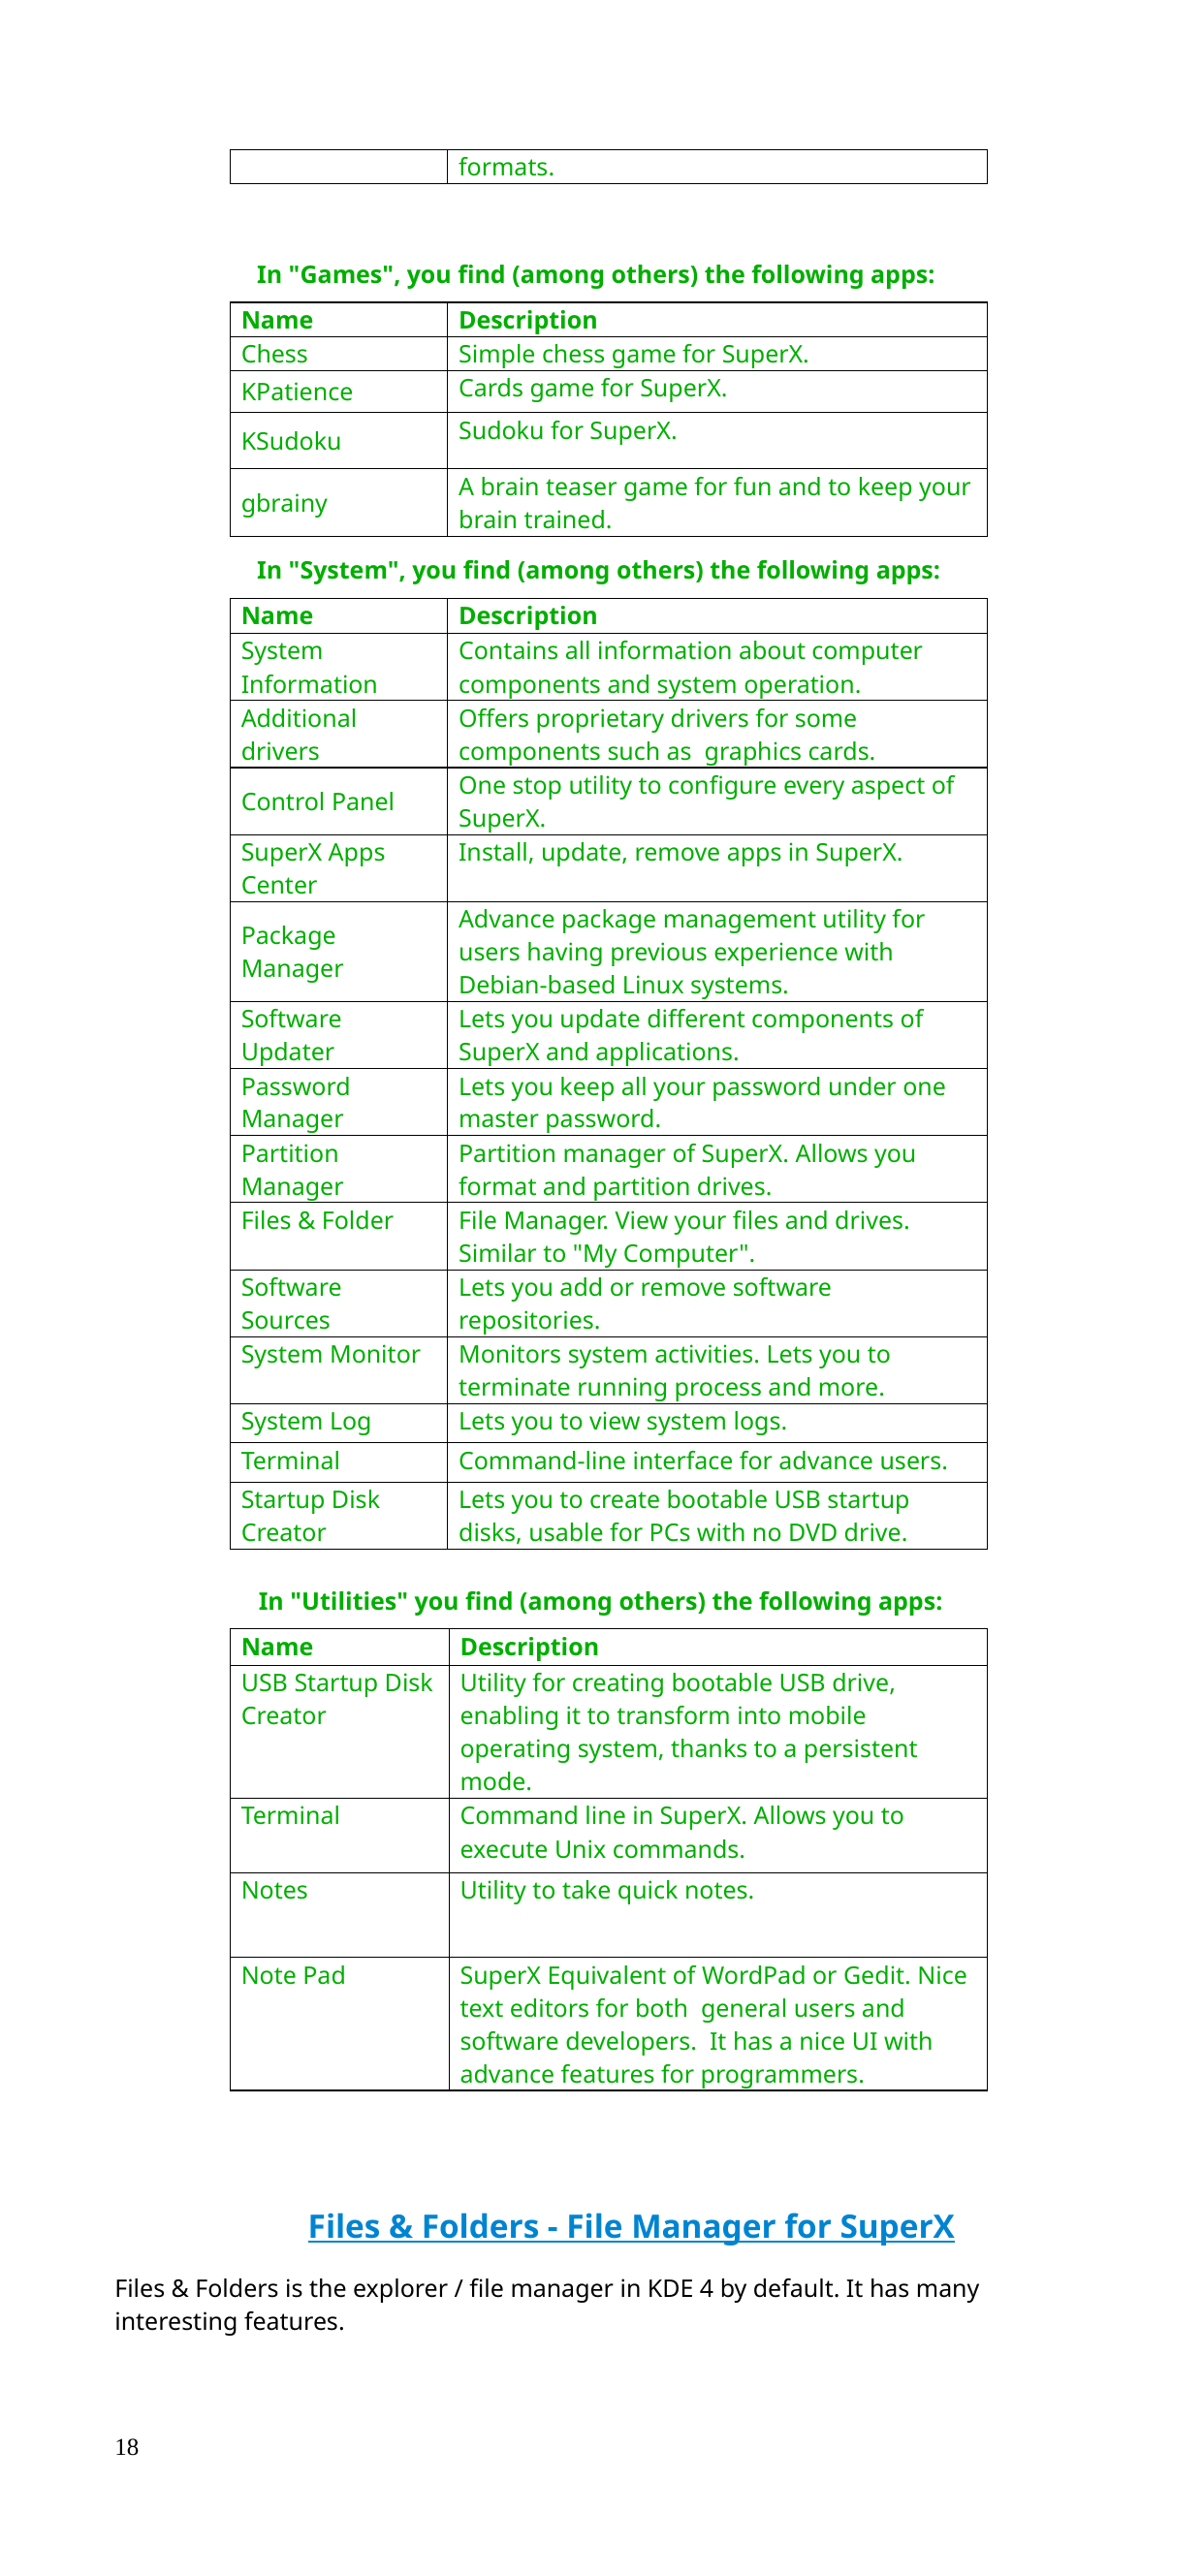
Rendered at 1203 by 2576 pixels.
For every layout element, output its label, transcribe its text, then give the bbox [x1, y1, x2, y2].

table_cell Utility for creating bootable USB drive, enabling it to transform into mobile operating system, thanks to a persistent mode. [450, 1666, 987, 1798]
table_cell SuperX Apps Center [231, 835, 447, 901]
table_cell Partition manager of SuperX. Allows you format and partition drives. [448, 1136, 987, 1202]
table_cell KSudoku [231, 413, 447, 468]
table_cell Contains all information about computer components and system operation. [448, 634, 987, 700]
text In "System", you find (among others) the following apps: [257, 553, 1088, 586]
table_header Name [231, 303, 447, 336]
subtitle Files & Folders - File Manager for SuperX [175, 2204, 1088, 2247]
table_header Description [450, 1629, 987, 1665]
table_cell Chess [231, 337, 447, 370]
table_cell System Log [231, 1404, 447, 1442]
table_cell Control Panel [231, 769, 447, 834]
table_cell Software Updater [231, 1002, 447, 1068]
table_cell Sudoku for SuperX. [448, 413, 987, 468]
table_cell Lets you keep all your password under one master password. [448, 1069, 987, 1135]
table_cell Password Manager [231, 1069, 447, 1135]
table_cell formats. [448, 150, 987, 183]
table_cell Utility to take quick notes. [450, 1873, 987, 1957]
table_cell Command line in SuperX. Allows you to execute Unix commands. [450, 1799, 987, 1872]
table_cell Command-line interface for advance users. [448, 1443, 987, 1482]
text Files & Folders is the explorer / file manager in KDE 4 by default. It has many interesting features. [114, 2271, 1088, 2337]
table_cell Lets you update different components of SuperX and applications. [448, 1002, 987, 1068]
table_header Name [231, 1629, 449, 1665]
table_cell System Monitor [231, 1337, 447, 1403]
table_cell Lets you to create bootable USB startup disks, usable for PCs with no DVD drive. [448, 1483, 987, 1549]
table_header Description [448, 599, 987, 633]
table_cell Monitors system activities. Lets you to terminate running process and more. [448, 1337, 987, 1403]
table_cell Partition Manager [231, 1136, 447, 1202]
table_cell Package Manager [231, 902, 447, 1001]
table_header Name [231, 599, 447, 633]
table_cell Install, update, remove apps in SuperX. [448, 835, 987, 901]
table_cell Notes [231, 1873, 449, 1957]
table_cell Offers proprietary drivers for some components such as graphics cards. [448, 701, 987, 767]
table_cell A brain teaser game for fun and to keep your brain trained. [448, 469, 987, 535]
table_cell File Manager. View your files and drives. Similar to "My Computer". [448, 1203, 987, 1269]
table_header Description [448, 303, 987, 336]
text In "Games", you find (among others) the following apps: [257, 258, 1088, 291]
table_cell [231, 150, 447, 183]
table_cell USB Startup Disk Creator [231, 1666, 449, 1798]
table_cell Simple chess game for SuperX. [448, 337, 987, 370]
table_cell Advance package management utility for users having previous experience with Debian-based Linux systems. [448, 902, 987, 1001]
table_cell Terminal [231, 1443, 447, 1482]
table_cell KPatience [231, 371, 447, 412]
table_cell Lets you add or remove software repositories. [448, 1271, 987, 1336]
table_cell Files & Folder [231, 1203, 447, 1269]
table_cell Software Sources [231, 1271, 447, 1336]
table_cell System Information [231, 634, 447, 700]
text In "Utilities" you find (among others) the following apps: [259, 1584, 1088, 1617]
table_cell SuperX Equivalent of WordPad or Gedit. Nice text editors for both general users and software developers. It has a nice UI with advance features for programmers. [450, 1958, 987, 2089]
table_cell gbrainy [231, 469, 447, 535]
table_cell Note Pad [231, 1958, 449, 2089]
table_cell Terminal [231, 1799, 449, 1872]
table_cell Cards game for SuperX. [448, 371, 987, 412]
table_cell One stop utility to configure every aspect of SuperX. [448, 769, 987, 834]
table_cell Startup Disk Creator [231, 1483, 447, 1549]
table_cell Additional drivers [231, 701, 447, 767]
table_cell Lets you to view system logs. [448, 1404, 987, 1442]
